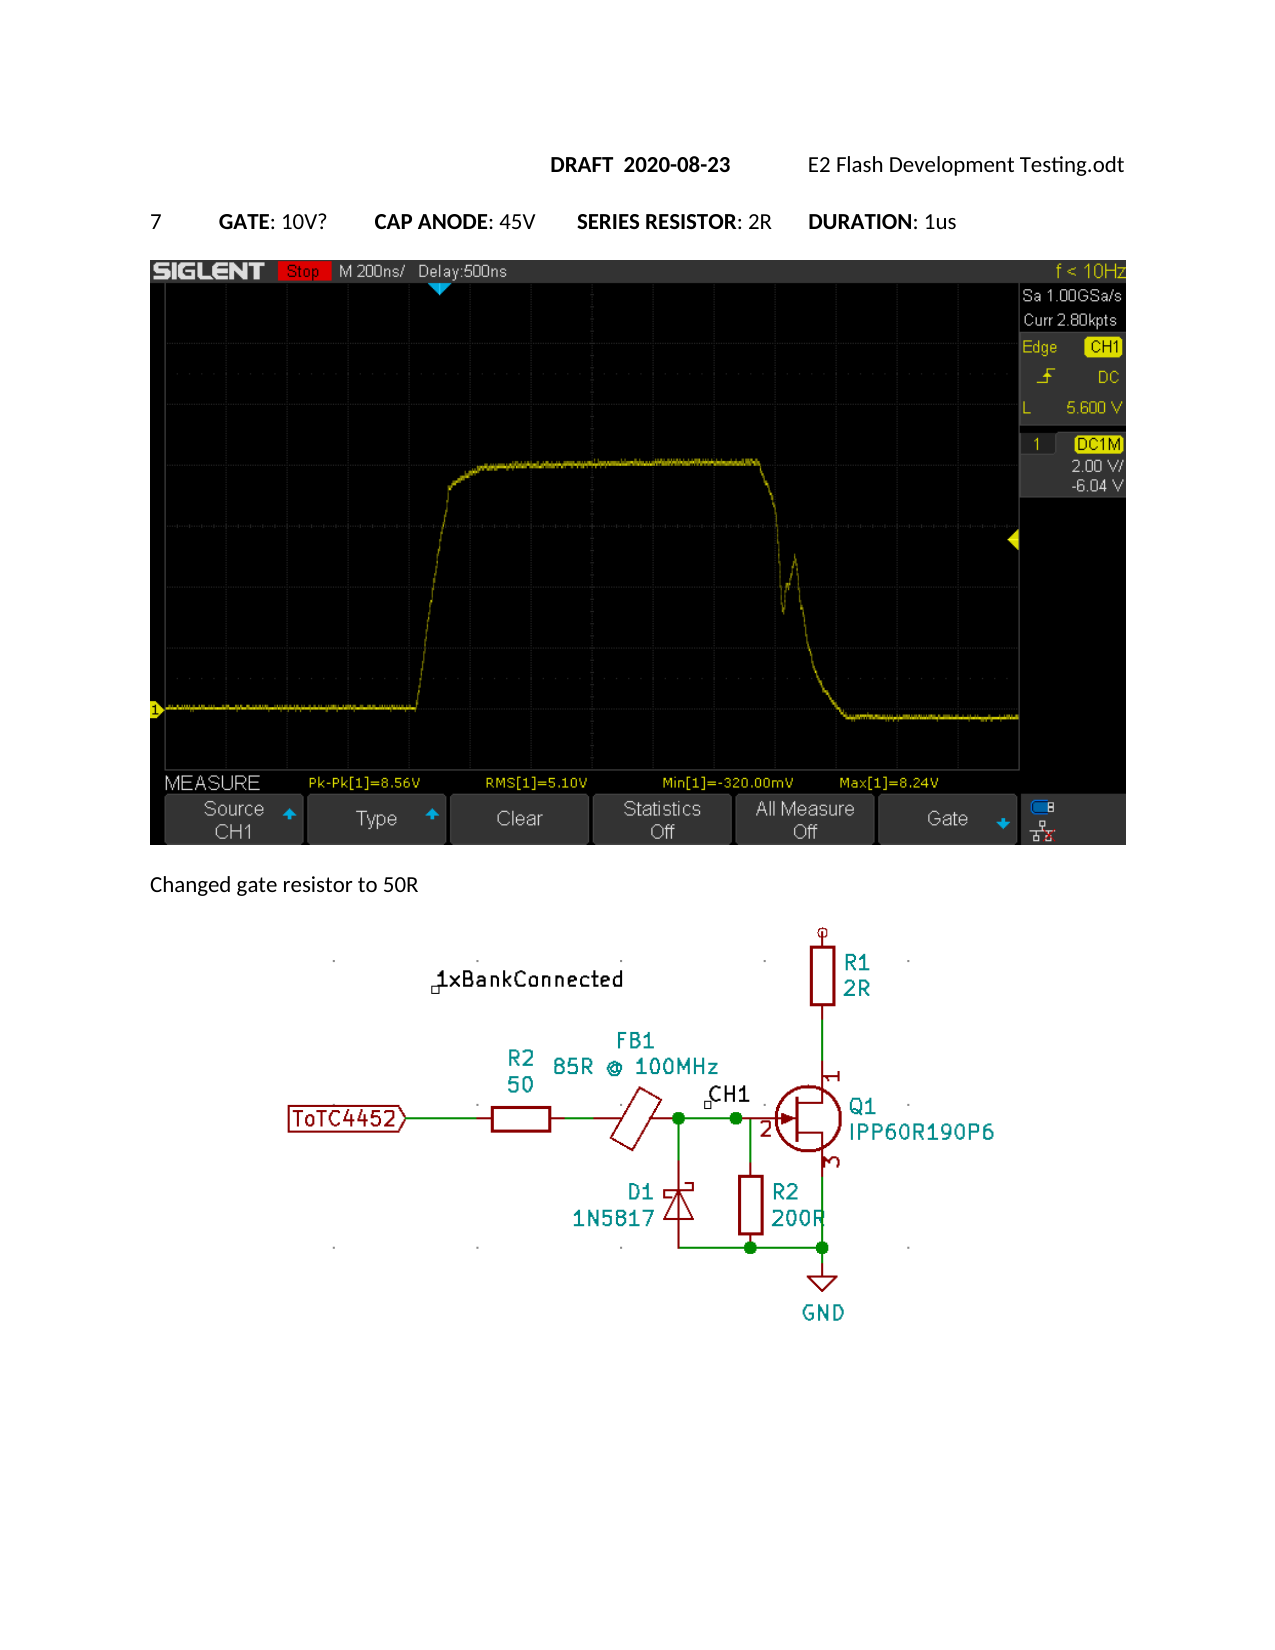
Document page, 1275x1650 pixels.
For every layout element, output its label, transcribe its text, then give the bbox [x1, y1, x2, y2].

text Changed gate resistor to 50R [150, 870, 1125, 898]
picture [150, 260, 1126, 845]
picture [261, 922, 1014, 1330]
text 7 GATE: 10V? CAP ANODE: 45V SERIES RESISTOR: 2R DURATION: 1us [150, 207, 1125, 236]
